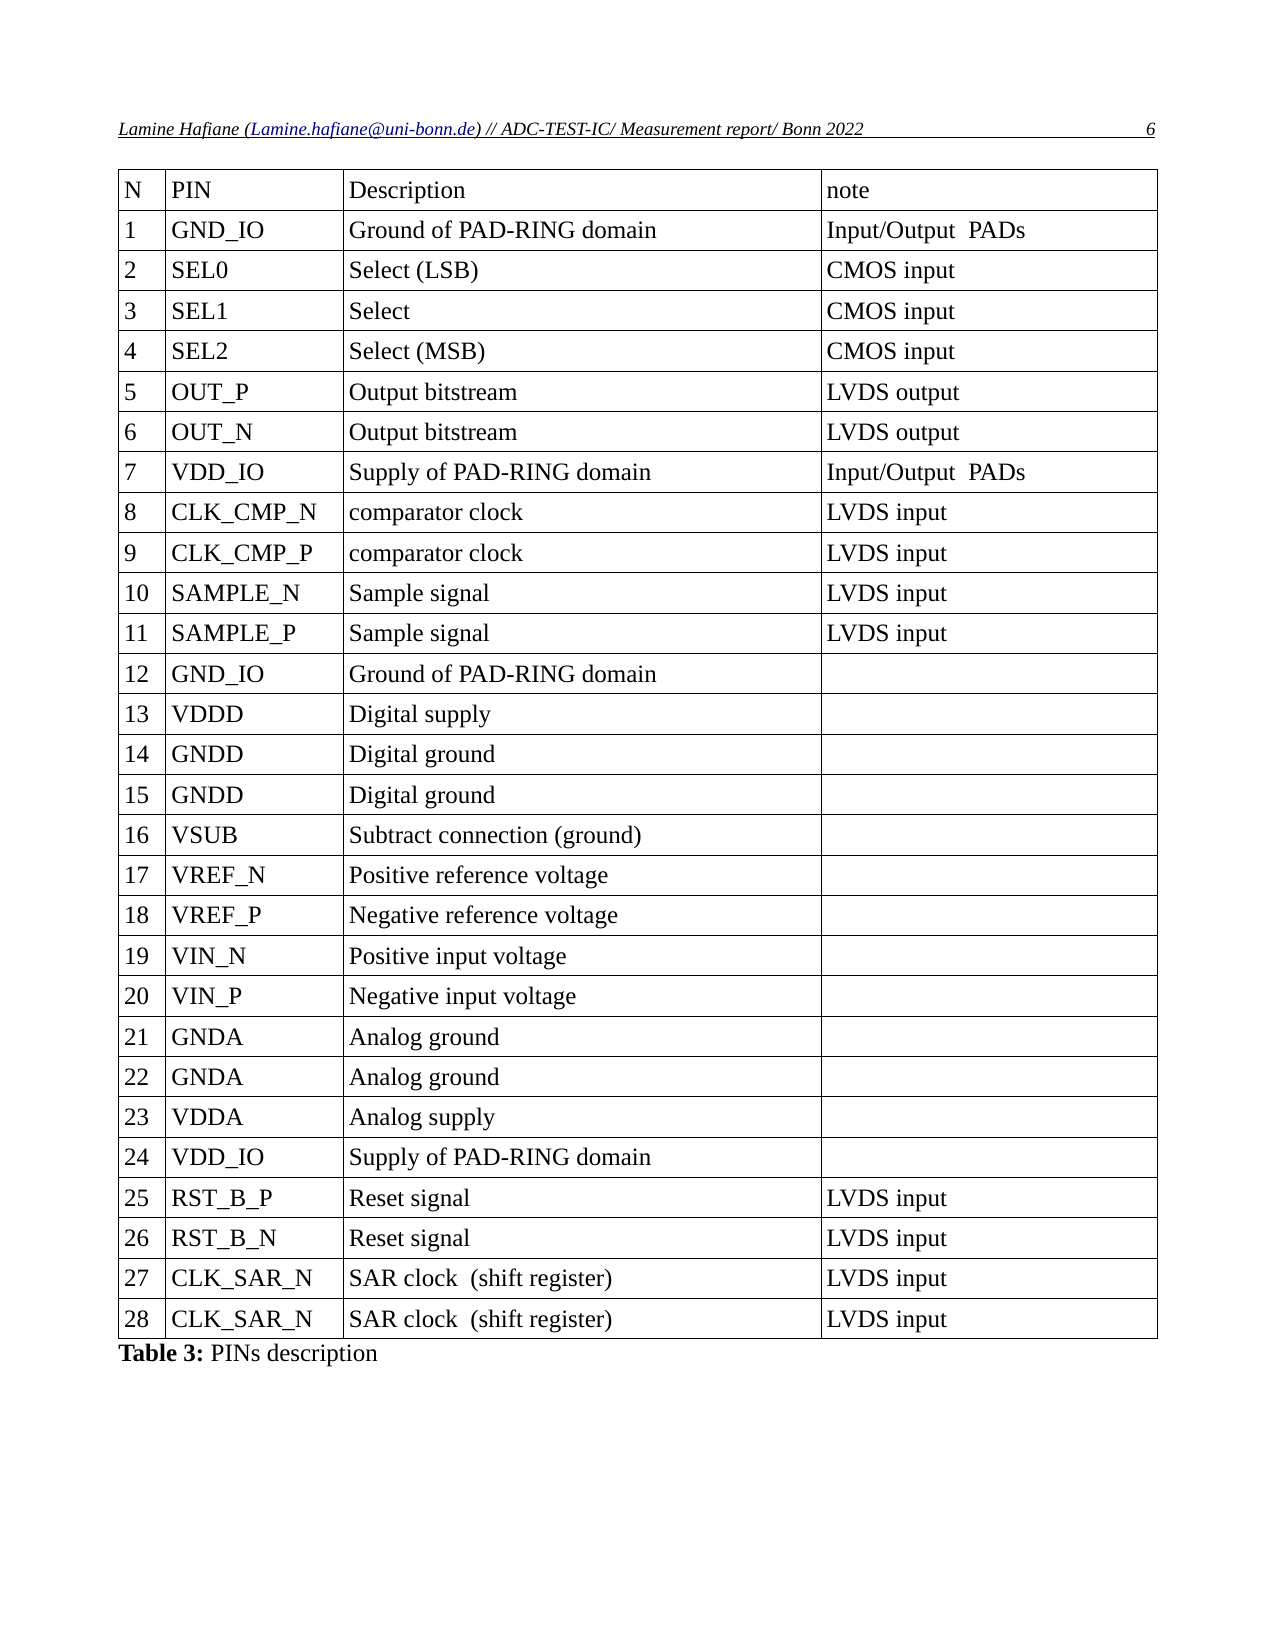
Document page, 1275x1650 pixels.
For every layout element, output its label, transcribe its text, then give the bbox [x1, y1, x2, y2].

table_cell CLK_CMP_P [166, 533, 343, 572]
table_cell SAMPLE_P [166, 614, 343, 653]
table_cell VDDD [166, 694, 343, 733]
table_cell [822, 1017, 1157, 1056]
table_cell VDD_IO [166, 1138, 343, 1177]
table_cell 26 [119, 1218, 165, 1258]
table_cell Analog ground [344, 1017, 821, 1056]
table_cell 28 [119, 1299, 165, 1338]
table_cell 27 [119, 1259, 165, 1298]
table_cell [822, 936, 1157, 975]
table_cell LVDS input [822, 614, 1157, 653]
table_cell VIN_N [166, 936, 343, 975]
table_cell SEL1 [166, 291, 343, 330]
table_cell VDD_IO [166, 452, 343, 492]
table_cell LVDS input [822, 1259, 1157, 1298]
table_cell [822, 896, 1157, 935]
table_cell GND_IO [166, 211, 343, 250]
table_cell 10 [119, 573, 165, 613]
table_cell 23 [119, 1097, 165, 1137]
table_cell CLK_CMP_N [166, 493, 343, 532]
table_cell 19 [119, 936, 165, 975]
table_cell [822, 735, 1157, 774]
table_cell Ground of PAD-RING domain [344, 654, 821, 693]
table_cell [822, 1097, 1157, 1137]
table_cell Positive input voltage [344, 936, 821, 975]
table_cell comparator clock [344, 533, 821, 572]
table_cell Positive reference voltage [344, 856, 821, 895]
table_cell Digital ground [344, 735, 821, 774]
table_cell Select [344, 291, 821, 330]
table_cell Reset signal [344, 1178, 821, 1217]
table_cell comparator clock [344, 493, 821, 532]
table_cell 2 [119, 251, 165, 290]
table_cell GNDD [166, 775, 343, 814]
table_cell CLK_SAR_N [166, 1259, 343, 1298]
table_cell GND_IO [166, 654, 343, 693]
table_cell LVDS input [822, 1218, 1157, 1258]
table_cell LVDS output [822, 372, 1157, 411]
table_cell [822, 1057, 1157, 1096]
table_cell 18 [119, 896, 165, 935]
table_cell SEL2 [166, 331, 343, 371]
table_cell Analog supply [344, 1097, 821, 1137]
table_cell LVDS input [822, 573, 1157, 613]
table_cell 6 [119, 412, 165, 451]
table_cell GNDD [166, 735, 343, 774]
table_cell Supply of PAD-RING domain [344, 1138, 821, 1177]
table_cell VDDA [166, 1097, 343, 1137]
table_cell 17 [119, 856, 165, 895]
table_cell LVDS input [822, 1299, 1157, 1338]
table_cell Input/Output PADs [822, 211, 1157, 250]
table_cell 24 [119, 1138, 165, 1177]
table_cell 13 [119, 694, 165, 733]
table_cell [822, 976, 1157, 1016]
text Table 3: PINs description [118, 1339, 1157, 1367]
table_header Description [344, 170, 821, 209]
table_cell Sample signal [344, 614, 821, 653]
table_cell VIN_P [166, 976, 343, 1016]
table_cell 5 [119, 372, 165, 411]
table_cell 25 [119, 1178, 165, 1217]
table_cell OUT_P [166, 372, 343, 411]
table_cell LVDS input [822, 1178, 1157, 1217]
table_cell Sample signal [344, 573, 821, 613]
table_cell 3 [119, 291, 165, 330]
table_cell 22 [119, 1057, 165, 1096]
table_cell CMOS input [822, 291, 1157, 330]
table_cell SAR clock (shift register) [344, 1259, 821, 1298]
table_cell SEL0 [166, 251, 343, 290]
table_cell [822, 856, 1157, 895]
table_cell Ground of PAD-RING domain [344, 211, 821, 250]
table_cell 11 [119, 614, 165, 653]
table_header N [119, 170, 165, 209]
table_cell LVDS input [822, 533, 1157, 572]
table_cell Supply of PAD-RING domain [344, 452, 821, 492]
table_cell LVDS output [822, 412, 1157, 451]
table_cell CMOS input [822, 251, 1157, 290]
table_cell 4 [119, 331, 165, 371]
table_cell 20 [119, 976, 165, 1016]
table_cell 9 [119, 533, 165, 572]
table_cell VSUB [166, 815, 343, 854]
table_cell [822, 694, 1157, 733]
table_cell 14 [119, 735, 165, 774]
table_cell [822, 815, 1157, 854]
table_cell [822, 775, 1157, 814]
table_cell 8 [119, 493, 165, 532]
table_cell Analog ground [344, 1057, 821, 1096]
table_cell Input/Output PADs [822, 452, 1157, 492]
table_cell Reset signal [344, 1218, 821, 1258]
table_cell [822, 1138, 1157, 1177]
table_cell LVDS input [822, 493, 1157, 532]
table_cell SAMPLE_N [166, 573, 343, 613]
table_cell Negative input voltage [344, 976, 821, 1016]
table_cell Select (LSB) [344, 251, 821, 290]
table_cell 15 [119, 775, 165, 814]
table_cell [822, 654, 1157, 693]
table_header note [822, 170, 1157, 209]
table_cell RST_B_N [166, 1218, 343, 1258]
table_cell 1 [119, 211, 165, 250]
table_cell GNDA [166, 1017, 343, 1056]
table_cell Subtract connection (ground) [344, 815, 821, 854]
table_cell Digital ground [344, 775, 821, 814]
table_header PIN [166, 170, 343, 209]
table_cell GNDA [166, 1057, 343, 1096]
table_cell OUT_N [166, 412, 343, 451]
table_cell CLK_SAR_N [166, 1299, 343, 1338]
table_cell RST_B_P [166, 1178, 343, 1217]
table_cell Select (MSB) [344, 331, 821, 371]
table_cell 16 [119, 815, 165, 854]
table_cell 7 [119, 452, 165, 492]
table_cell Output bitstream [344, 412, 821, 451]
table_cell 12 [119, 654, 165, 693]
table_cell SAR clock (shift register) [344, 1299, 821, 1338]
table_cell VREF_N [166, 856, 343, 895]
table_cell Output bitstream [344, 372, 821, 411]
table_cell CMOS input [822, 331, 1157, 371]
table_cell VREF_P [166, 896, 343, 935]
table_cell Digital supply [344, 694, 821, 733]
table_cell 21 [119, 1017, 165, 1056]
table_cell Negative reference voltage [344, 896, 821, 935]
